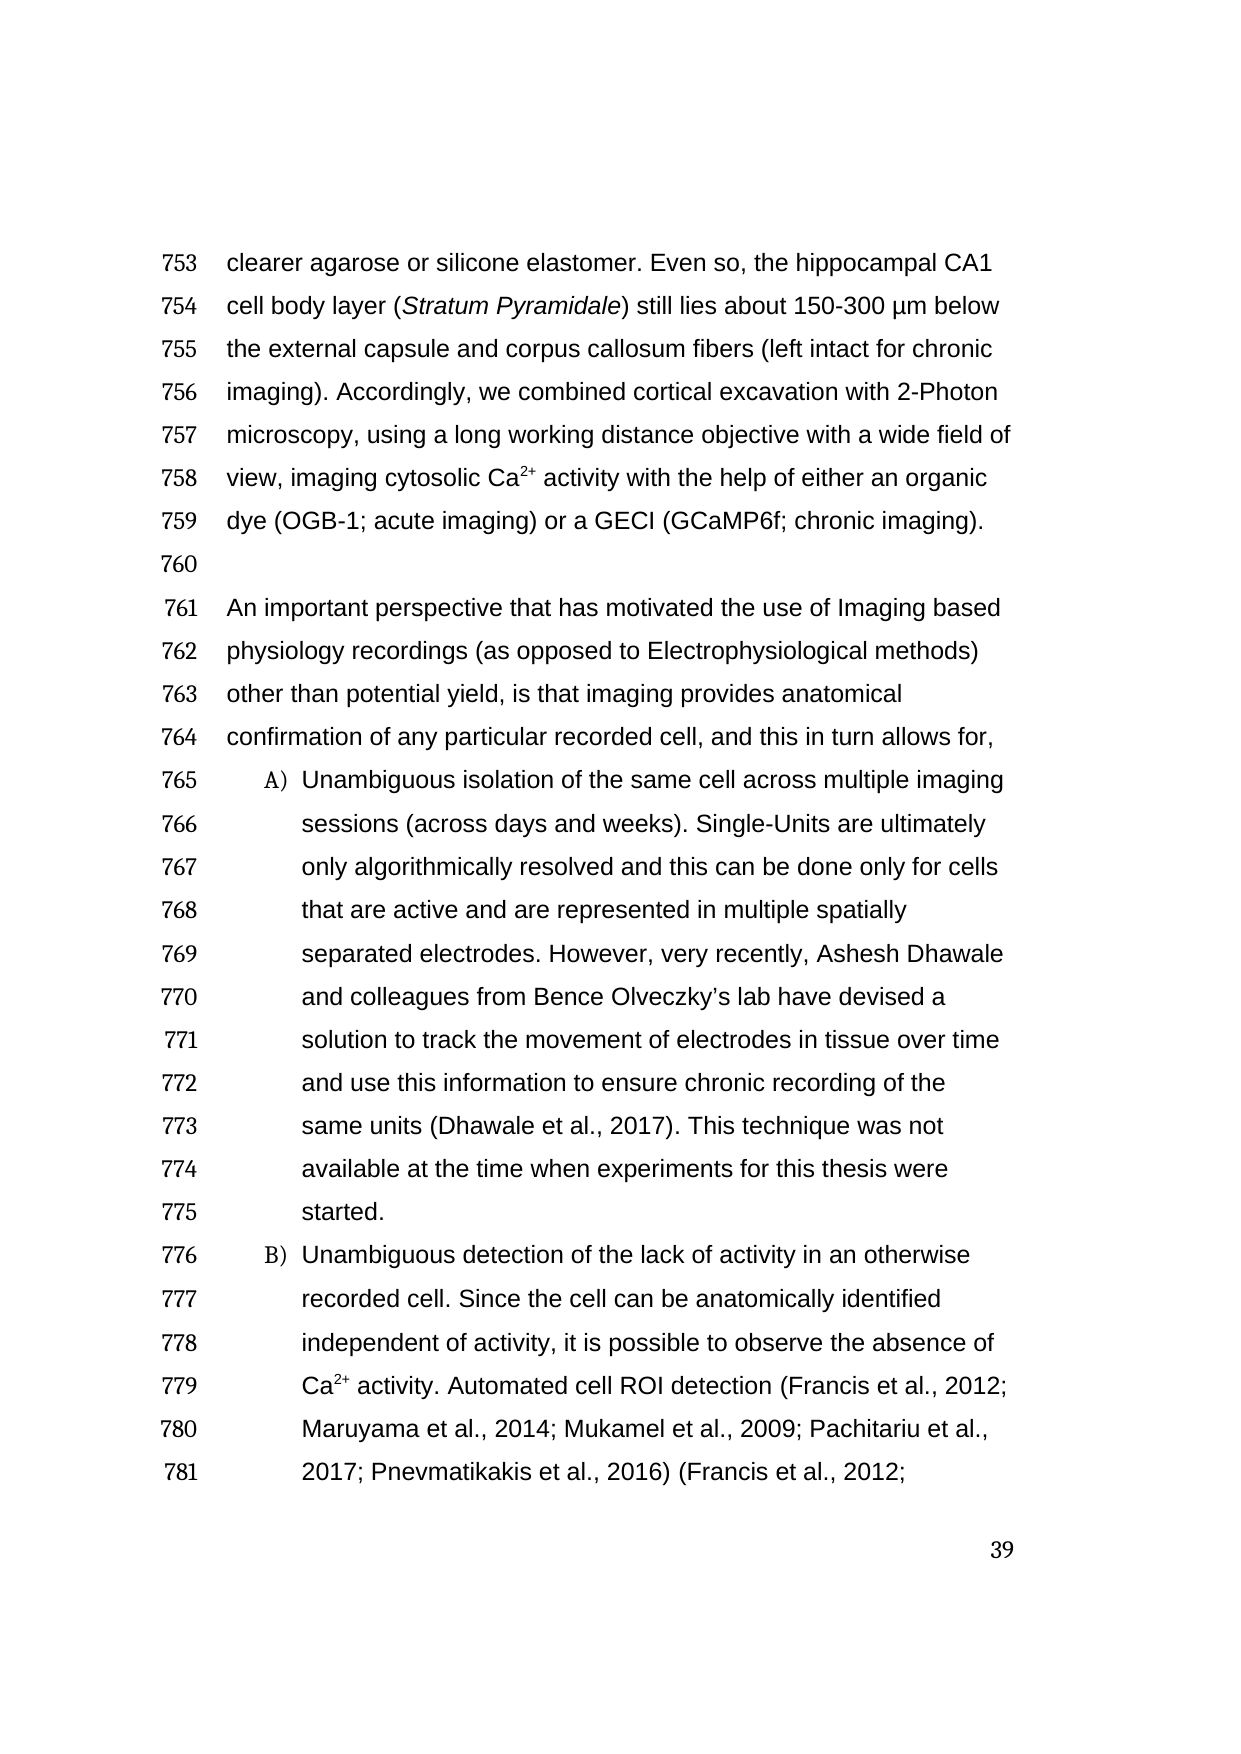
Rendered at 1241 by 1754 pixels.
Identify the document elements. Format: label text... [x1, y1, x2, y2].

text clearer agarose or silicone elastomer. Even so, the hippocampal CA1 cell body layer (Stratum Pyramidale) still lies about 150-300 µm below the external capsule and corpus callosum fibers (left intact for chronic imaging). Accordingly, we combined cortical excavation with 2-Photon microscopy, using a long working distance objective with a wide field of view, imaging cytosolic Ca2+ activity with the help of either an organic dye (OGB-1; acute imaging) or a GECI (GCaMP6f; chronic imaging). [226, 248, 1014, 535]
list Unambiguous isolation of the same cell across multiple imaging sessions (across days and weeks). Single-Units are ultimately only algorithmically resolved and this can be done only for cells that are active and are represented in multiple spatially separated electrodes. However, very recently, Ashesh Dhawale and colleagues from Bence Olveczky’s lab have devised a solution to track the movement of electrodes in tissue over time and use this information to ensure chronic recording of the same units (Dhawale et al., 2017)⁠. This technique was not available at the time when experiments for this thesis were started. [264, 765, 1014, 1226]
list Unambiguous detection of the lack of activity in an otherwise recorded cell. Since the cell can be anatomically identified independent of activity, it is possible to observe the absence of Ca2+ activity. Automated cell ROI detection (Francis et al., 2012; Maruyama et al., 2014; Mukamel et al., 2009; Pachitariu et al., 2017; Pnevmatikakis et al., 2016)⁠ (Francis et al., 2012; [264, 1240, 1014, 1486]
text An important perspective that has motivated the use of Imaging based physiology recordings (as opposed to Electrophysiological methods) other than potential yield, is that imaging provides anatomical confirmation of any particular recorded cell, and this in turn allows for, [226, 593, 1014, 751]
